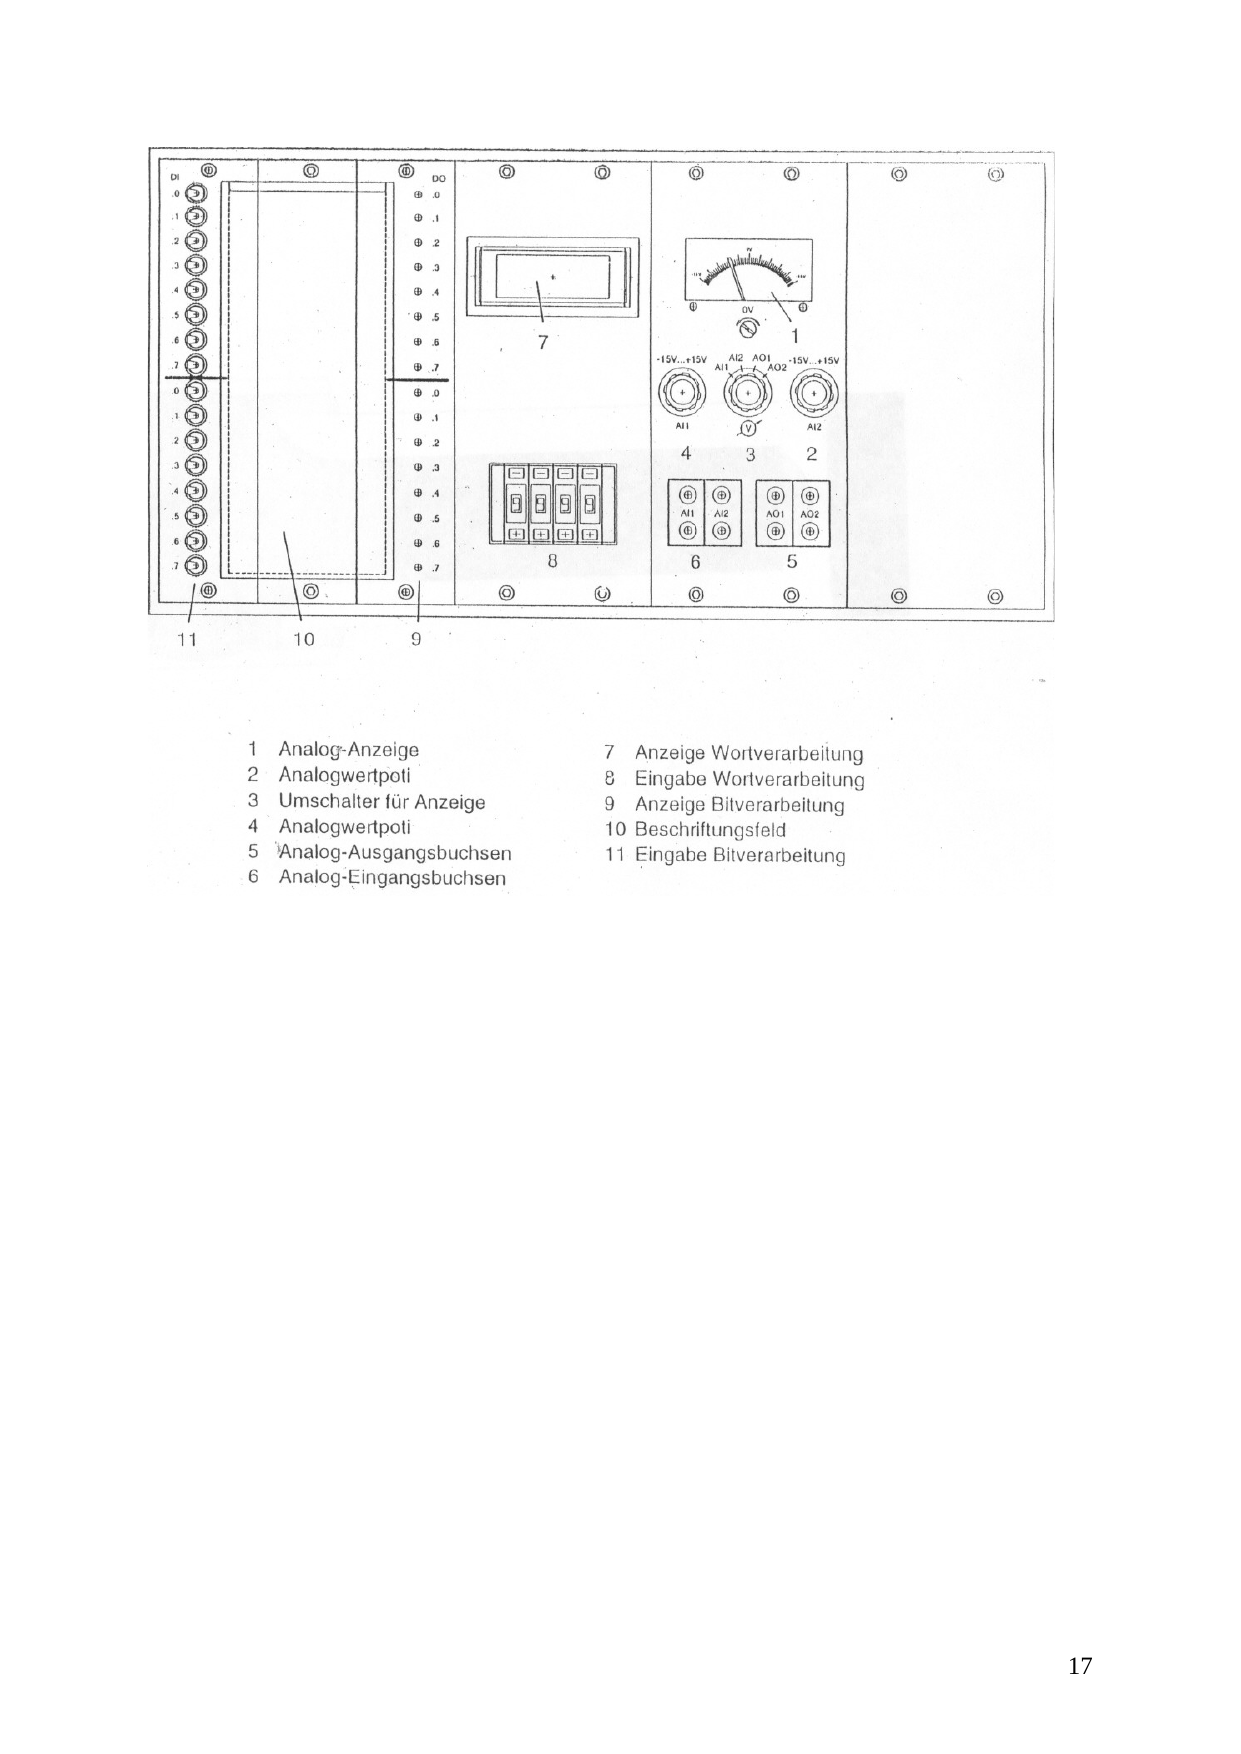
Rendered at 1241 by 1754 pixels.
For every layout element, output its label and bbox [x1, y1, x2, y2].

picture [147, 147, 1055, 896]
